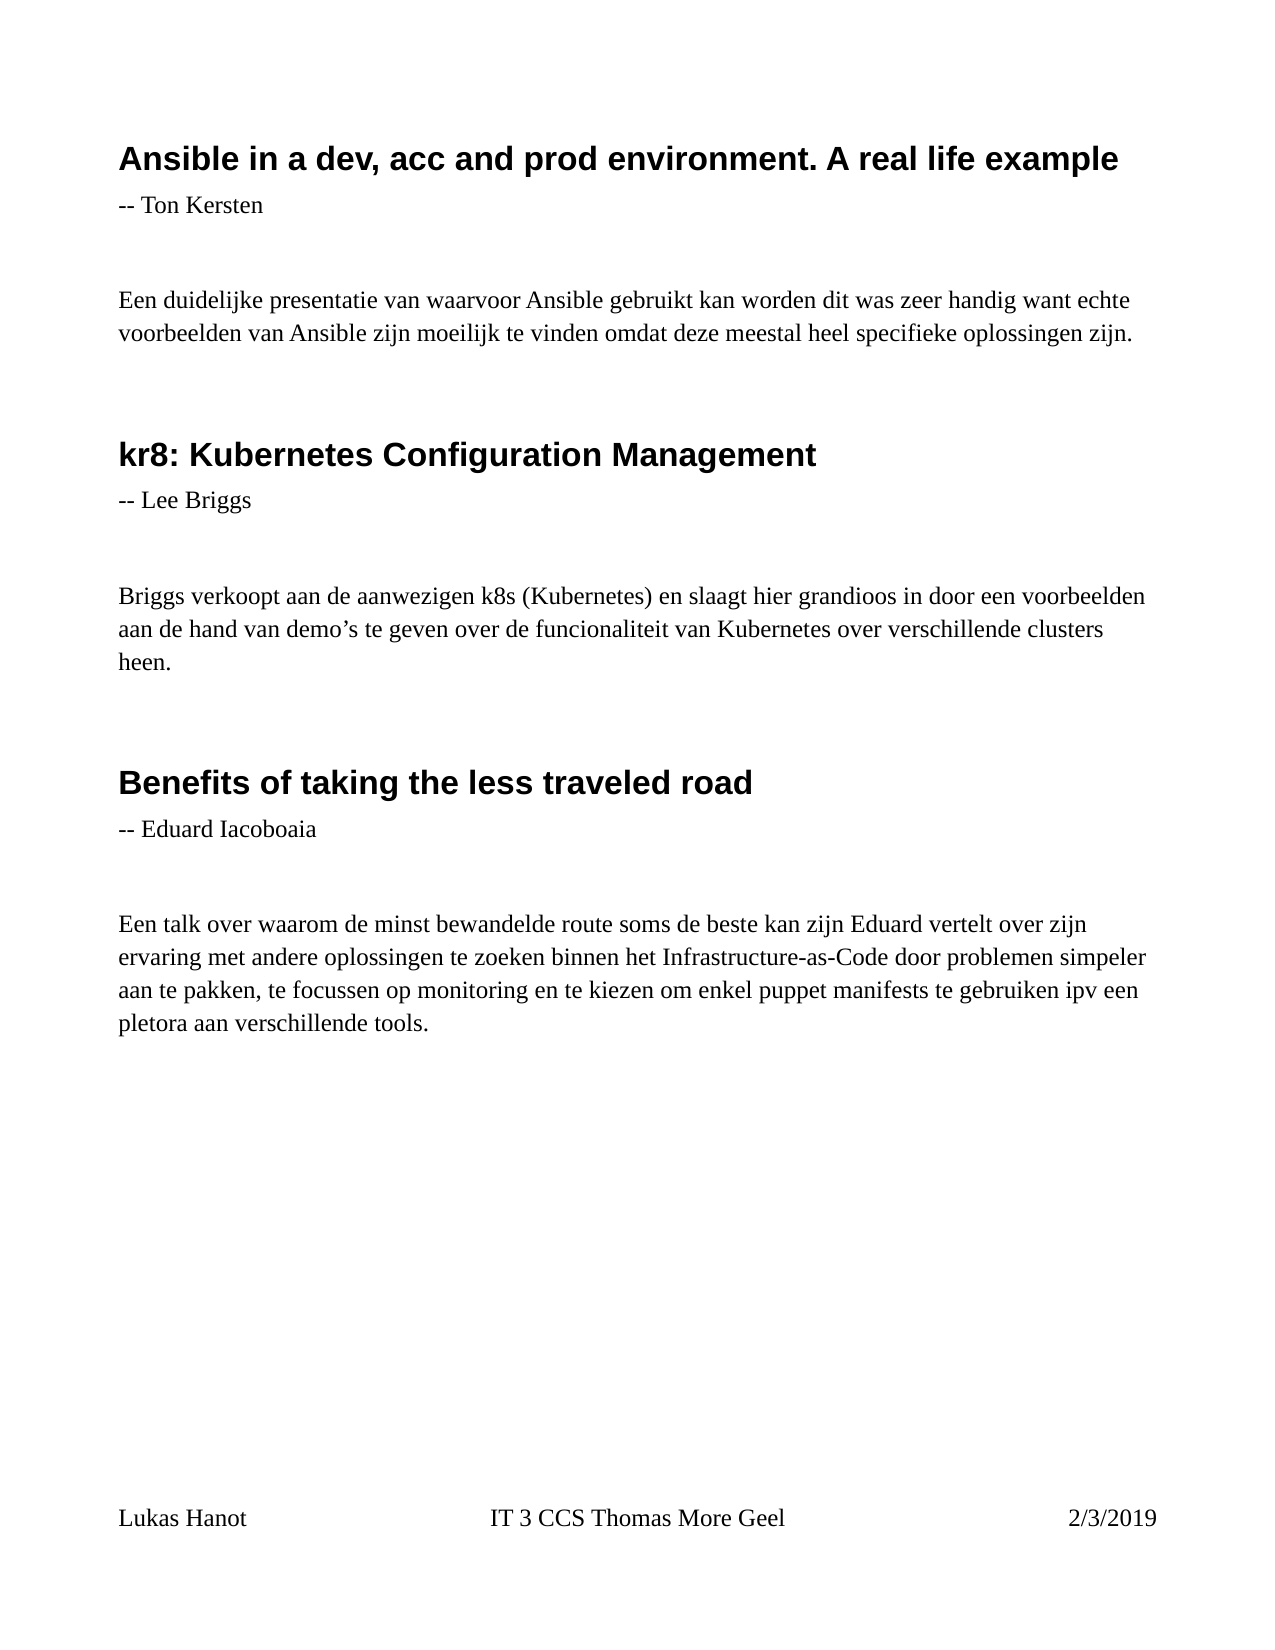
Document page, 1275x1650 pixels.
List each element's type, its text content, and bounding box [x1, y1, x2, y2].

subtitle Benefits of taking the less traveled road [118, 763, 1157, 801]
text -- Lee Briggs [118, 486, 1157, 514]
text Briggs verkoopt aan de aanwezigen k8s (Kubernetes) en slaagt hier grandioos in door een voorbeelden aan de hand van demo’s te geven over de funcionaliteit van Kubernetes over verschillende clusters heen. [118, 581, 1157, 676]
subtitle kr8: Kubernetes Configuration Management [118, 434, 1157, 473]
subtitle Ansible in a dev, acc and prod environment. A real life example [118, 139, 1157, 178]
text -- Eduard Iacoboaia [118, 814, 1157, 843]
text -- Ton Kersten [118, 190, 1157, 219]
text Een duidelijke presentatie van waarvoor Ansible gebruikt kan worden dit was zeer handig want echte voorbeelden van Ansible zijn moeilijk te vinden omdat deze meestal heel specifieke oplossingen zijn. [118, 285, 1157, 347]
text Een talk over waarom de minst bewandelde route soms de beste kan zijn Eduard vertelt over zijn ervaring met andere oplossingen te zoeken binnen het Infrastructure-as-Code door problemen simpeler aan te pakken, te focussen op monitoring en te kiezen om enkel puppet manifests te gebruiken ipv een pletora aan verschillende tools. [118, 909, 1157, 1037]
